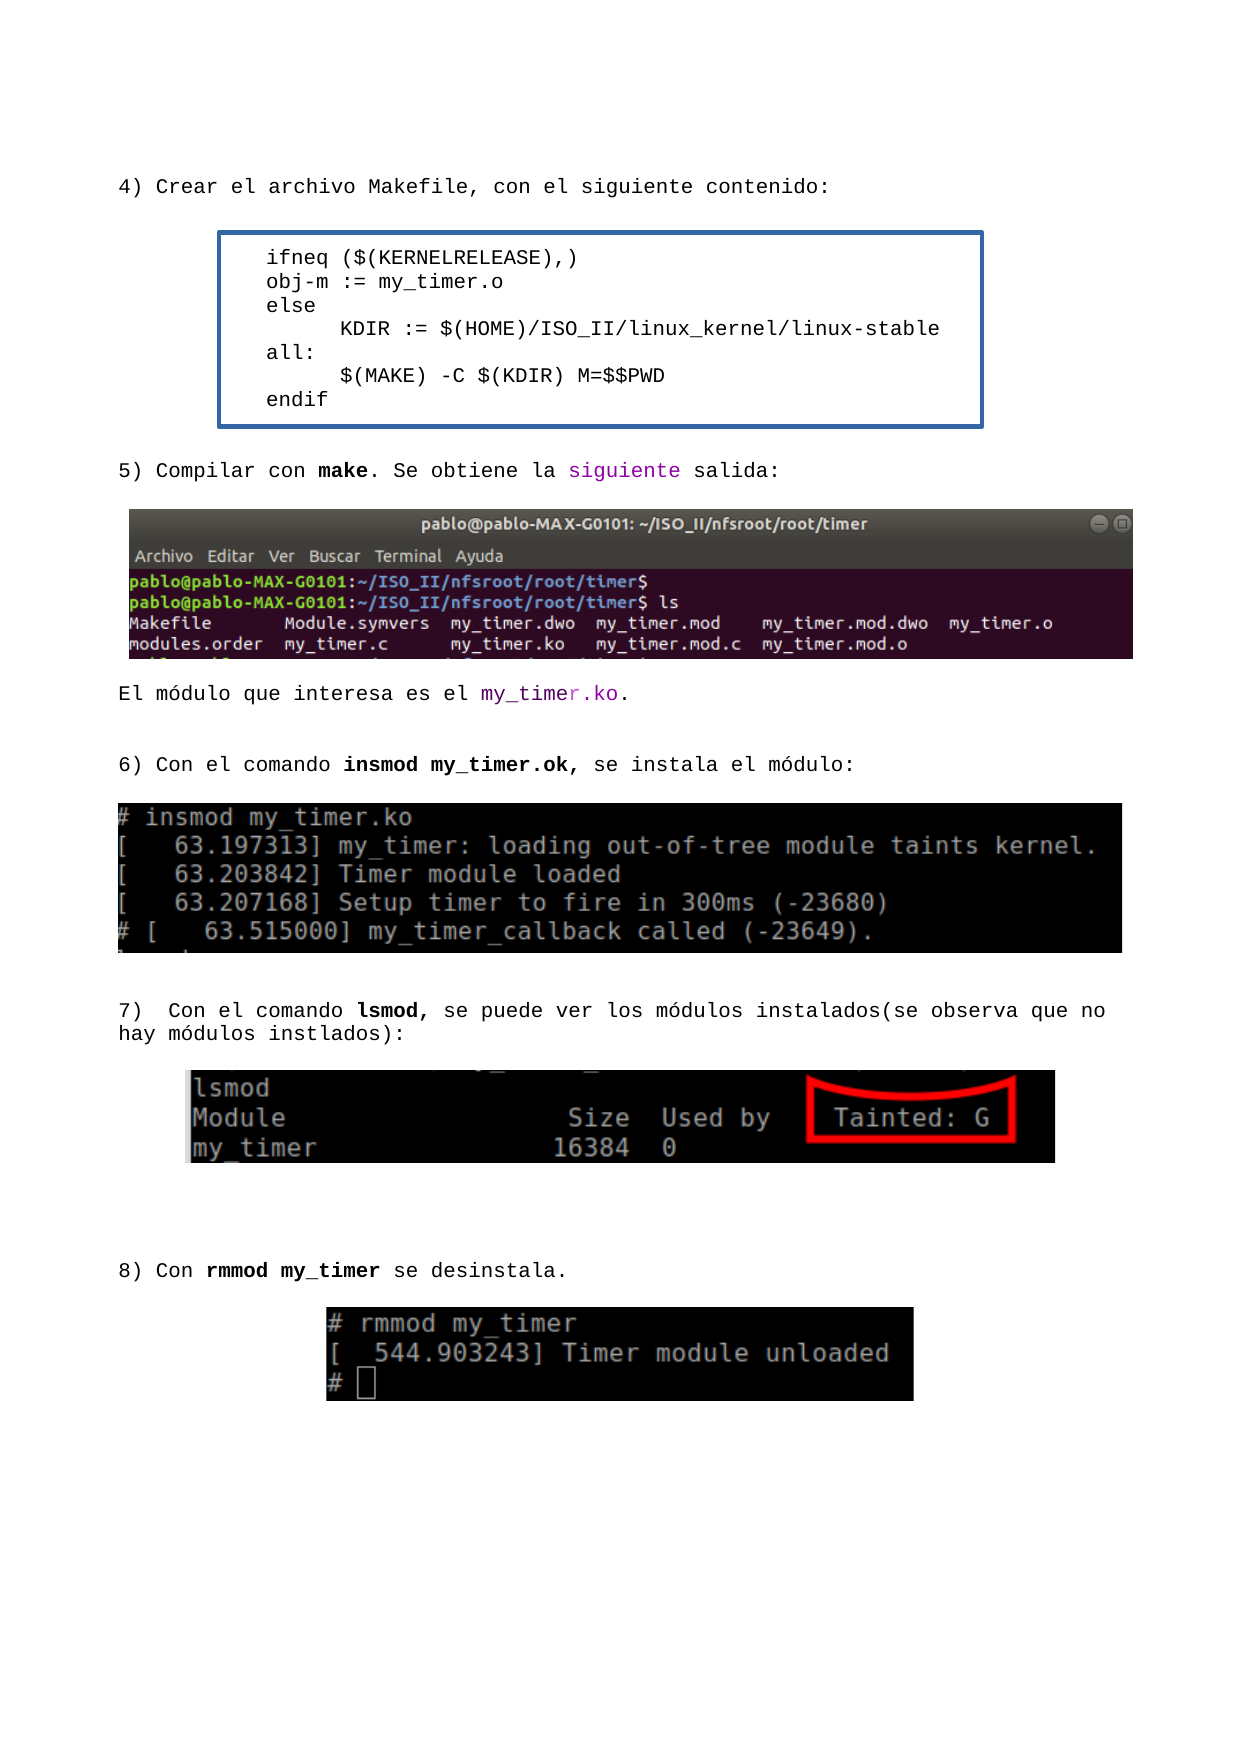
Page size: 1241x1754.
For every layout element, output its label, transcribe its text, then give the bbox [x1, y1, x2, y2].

text [984, 389, 1122, 413]
picture [326, 1307, 914, 1401]
text endif [266, 389, 980, 413]
text [984, 271, 1122, 294]
text ifneq ($(KERNELRELEASE),) [266, 247, 980, 271]
text [984, 342, 1122, 366]
text [984, 247, 1122, 271]
picture [118, 803, 1123, 953]
picture [129, 509, 1133, 659]
text KDIR := $(HOME)/ISO_II/linux_kernel/linux-stable [266, 318, 980, 342]
text 7) Con el comando lsmod, se puede ver los módulos instalados(se observa que no hay módulos instlados): [118, 1000, 1122, 1047]
picture [185, 1070, 1056, 1163]
text [984, 318, 1122, 342]
text $(MAKE) -C $(KDIR) M=$$PWD [266, 366, 980, 389]
text El módulo que interesa es el my_timer.ko. [118, 683, 1122, 706]
text 8) Con rmmod my_timer se desinstala. [118, 1260, 1122, 1283]
text 5) Compilar con make. Se obtiene la siguiente salida: [118, 460, 1122, 484]
text [984, 366, 1122, 389]
text [984, 294, 1122, 318]
text obj-m := my_timer.o [266, 271, 980, 294]
text 4) Crear el archivo Makefile, con el siguiente contenido: [118, 176, 1122, 200]
text all: [266, 342, 980, 366]
text else [266, 294, 980, 318]
text 6) Con el comando insmod my_timer.ok, se instala el módulo: [118, 753, 1122, 777]
